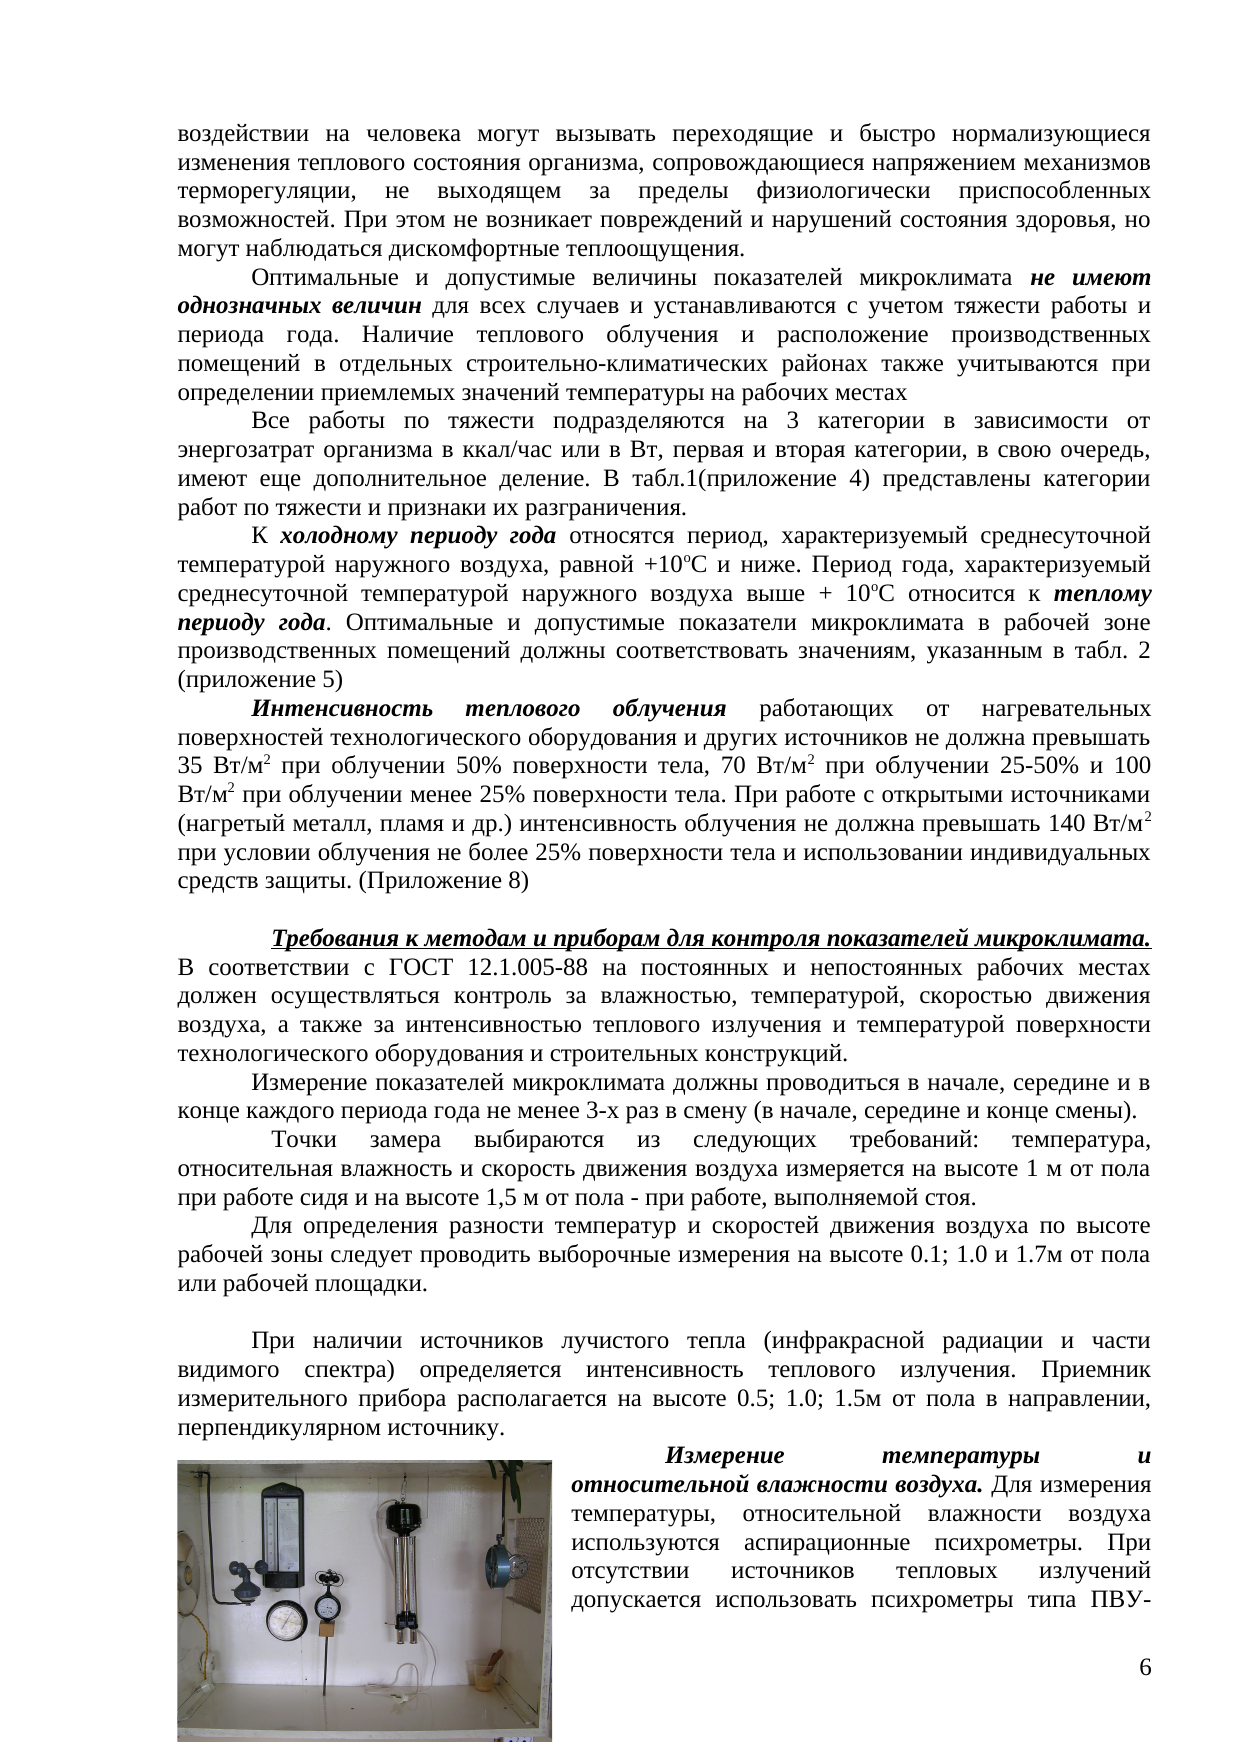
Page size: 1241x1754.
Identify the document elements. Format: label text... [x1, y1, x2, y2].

text Интенсивность теплового облучения работающих от нагревательных поверхностей технологического оборудования и других источников не должна превышать 35 Вт/м2 при облучении 50% поверхности тела, 70 Вт/м2 при облучении 25-50% и 100 Вт/м2 при облучении менее 25% поверхности тела. При работе с открытыми источниками (нагретый металл, пламя и др.) интенсивность облучения не должна превышать 140 Вт/м2 при условии облучения не более 25% поверхности тела и использовании индивидуальных средств защиты. (Приложение 8) [177, 693, 1152, 894]
text К холодному периоду года относятся период, характеризуемый среднесуточной температурой наружного воздуха, равной +10оС и ниже. Период года, характеризуемый среднесуточной температурой наружного воздуха выше + 10оС относится к теплому периоду года. Оптимальные и допустимые показатели микроклимата в рабочей зоне производственных помещений должны соответствовать значениям, указанным в табл. 2 (приложение 5) [177, 521, 1152, 693]
text Точки замера выбираются из следующих требований: температура, относительная влажность и скорость движения воздуха измеряется на высоте 1 м от пола при работе сидя и на высоте 1,5 м от пола - при работе, выполняемой стоя. [177, 1124, 1152, 1211]
picture [177, 1460, 553, 1742]
text Требования к методам и приборам для контроля показателей микроклимата. В соответствии с ГОСТ 12.1.005-88 на постоянных и непостоянных рабочих местах должен осуществляться контроль за влажностью, температурой, скоростью движения воздуха, а также за интенсивностью теплового излучения и температурой поверхности технологического оборудования и строительных конструкций. [177, 923, 1152, 1067]
text При наличии источников лучистого тепла (инфракрасной радиации и части видимого спектра) определяется интенсивность теплового излучения. Приемник измерительного прибора распо­лагается на высоте 0.5; 1.0; 1.5м от пола в направлении, перпен­дикулярном источнику. [177, 1326, 1152, 1441]
text воздействии на человека могут вызывать переходящие и быстро нормализующиеся изменения теплового состояния организма, сопровождающиеся напряжением механизмов терморегуляции, не выходящем за пределы физиологически приспособленных возможностей. При этом не возникает повреждений и нарушений состояния здоровья, но могут наблюдаться дискомфортные теплоощущения. [177, 118, 1152, 262]
text Для определения разности температур и скоростей движения воздуха по высоте рабочей зоны следует проводить выборочные измерения на высоте 0.1; 1.0 и 1.7м от пола или рабочей площадки. [177, 1211, 1152, 1297]
text Измерение показателей микроклимата должны проводиться в начале, середине и в конце каждого периода года не менее 3-х раз в смену (в начале, середине и конце смены). [177, 1067, 1152, 1124]
text Измерение температуры и относительной влажности воздуха. Для измерения температуры, относительной влажности воздуха используются аспирационные психрометры. При отсутствии источников тепловых излучений допускается использовать психрометры типа ПВУ- [177, 1441, 1152, 1613]
text Все работы по тяжести подразделяются на 3 категории в зависимости от энергозатрат организма в ккал/час или в Вт, первая и вторая категории, в свою очередь, имеют еще дополнительное деление. В табл.1(приложение 4) представлены категории работ по тяжести и признаки их разграничения. [177, 406, 1152, 521]
text Оптимальные и допустимые величины показателей микроклимата не имеют однозначных величин для всех случаев и устанавливаются с учетом тяжести работы и периода года. Наличие теплового облучения и расположение производственных помещений в отдельных строительно-климатических районах также учитываются при определении приемлемых значений температуры на рабочих местах [177, 262, 1152, 406]
